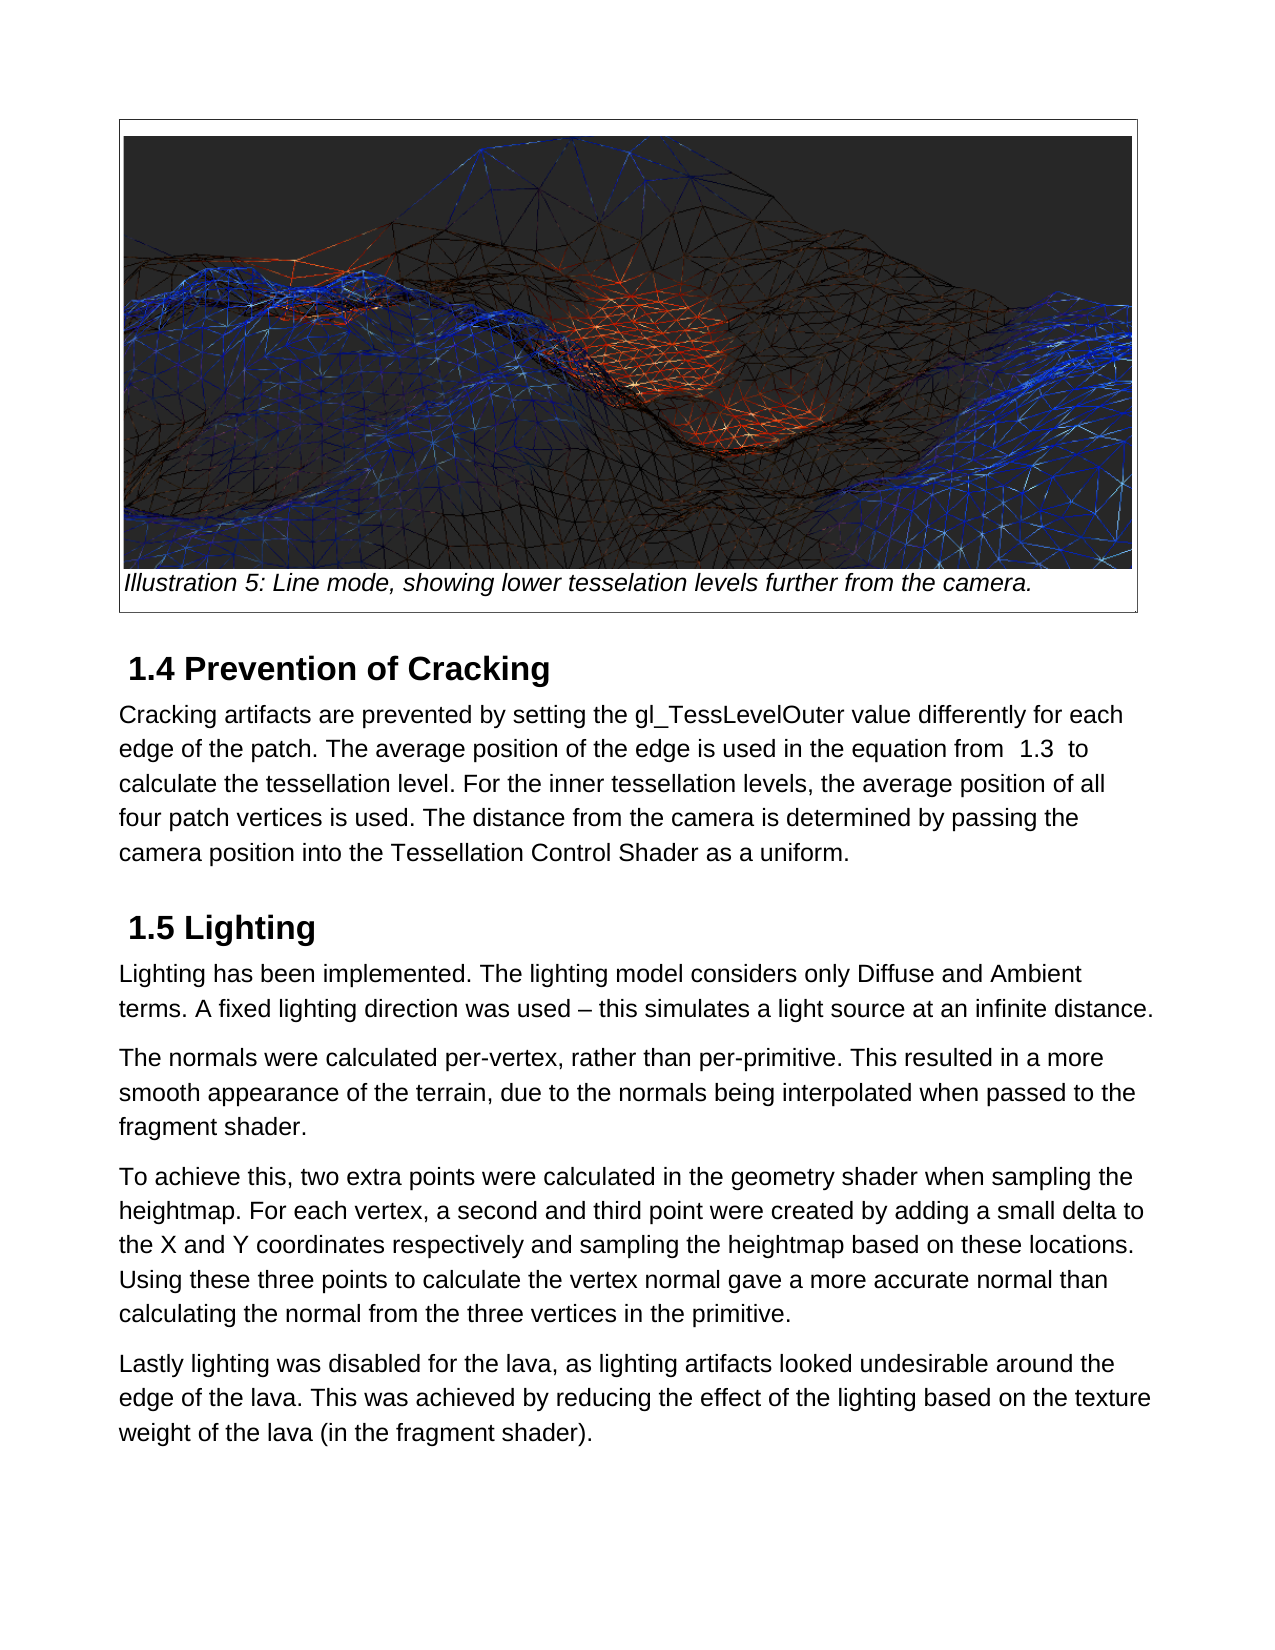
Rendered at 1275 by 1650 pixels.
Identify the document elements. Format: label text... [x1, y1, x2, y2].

text Lighting has been implemented. The lighting model considers only Diffuse and Ambient terms. A fixed lighting direction was used – this simulates a light source at an infinite distance. [118, 959, 1156, 1022]
text The normals were calculated per-vertex, rather than per-primitive. This resulted in a more smooth appearance of the terrain, due to the normals being interpolated when passed to the fragment shader. [118, 1043, 1156, 1141]
text Cracking artifacts are prevented by setting the gl_TessLevelOuter value differently for each edge of the patch. The average position of the edge is used in the equation from 1.3 to calculate the tessellation level. For the inner tessellation levels, the average position of all four patch vertices is used. The distance from the camera is determined by passing the camera position into the Tessellation Control Shader as a uniform. [118, 700, 1156, 866]
text Lastly lighting was disabled for the lava, as lighting artifacts looked undesirable around the edge of the lava. This was achieved by reducing the effect of the lighting based on the texture weight of the lava (in the fragment shader). [118, 1349, 1156, 1447]
subtitle Lighting [118, 908, 1156, 947]
text To achieve this, two extra points were calculated in the geometry shader when sampling the heightmap. For each vertex, a second and third point were created by adding a small delta to the X and Y coordinates respectively and sampling the heightmap based on these locations. Using these three points to calculate the vertex normal gave a more accurate normal than calculating the normal from the three vertices in the primitive. [118, 1162, 1156, 1328]
text Illustration 5: Line mode, showing lower tesselation levels further from the camera. [123, 569, 1132, 597]
subtitle Prevention of Cracking [118, 649, 1156, 687]
picture [123, 136, 1132, 569]
